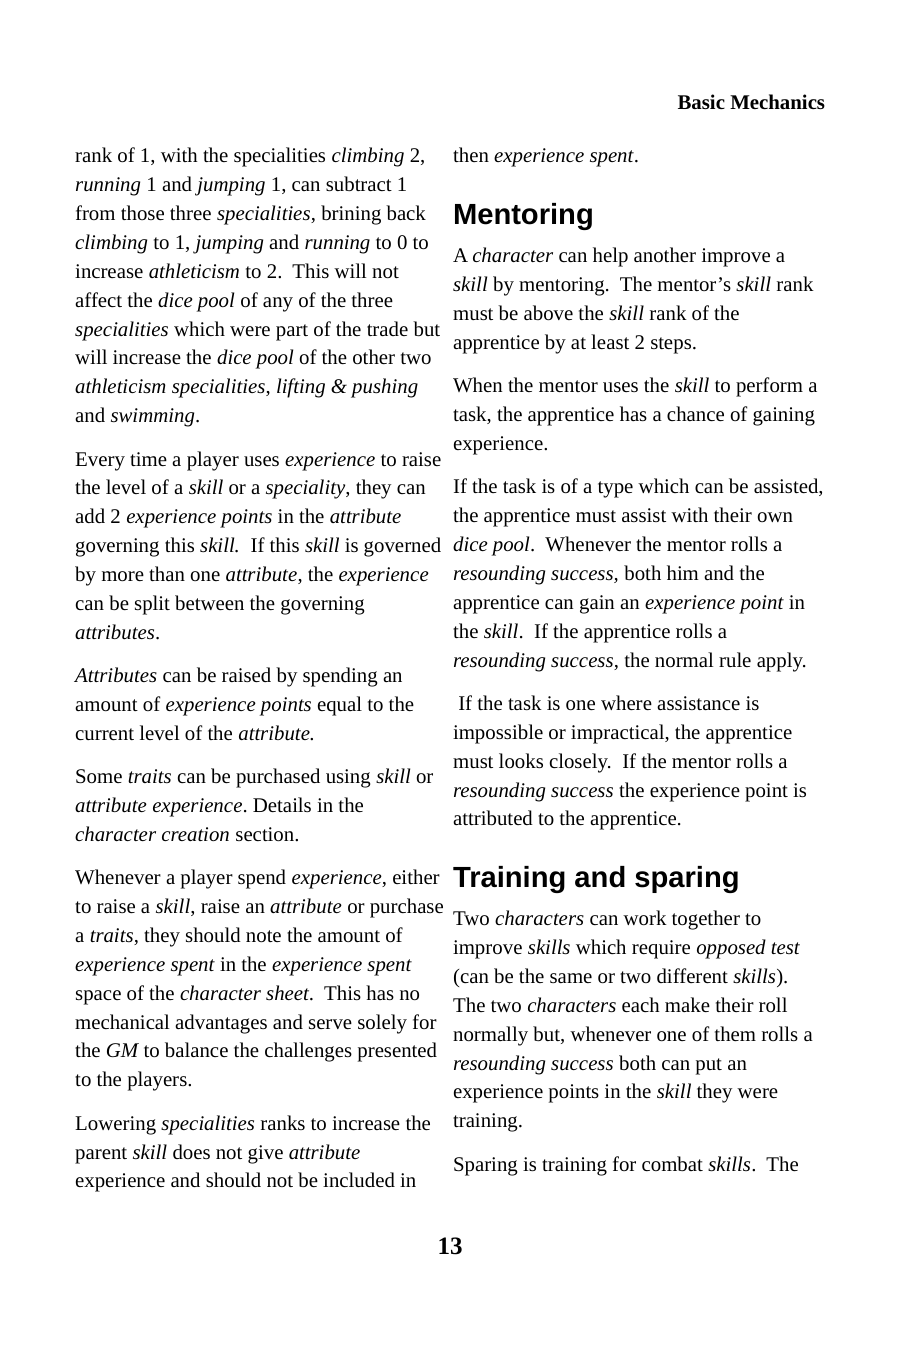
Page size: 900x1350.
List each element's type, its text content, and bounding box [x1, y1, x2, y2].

text Two characters can work together to improve skills which require opposed test (can be the same or two different skills). The two characters each make their roll normally but, whenever one of them rolls a resounding success both can put an experience points in the skill they were training. [453, 906, 825, 1132]
subtitle Training and sparing [453, 860, 825, 894]
text If the task is of a type which can be assisted, the apprentice must assist with their own dice pool. Whenever the mentor rolls a resounding success, both him and the apprentice can gain an experience point in the skill. If the apprentice rolls a resounding success, the normal rule apply. [453, 474, 825, 672]
text Sparing is training for combat skills. The [453, 1152, 825, 1176]
text Lowering specialities ranks to increase the parent skill does not give attribute experience and should not be included in [75, 1111, 447, 1192]
text Whenever a player spend experience, either to raise a skill, raise an attribute or purchase a traits, they should note the amount of experience spent in the experience spent space of the character sheet. This has no mechanical advantages and serve solely for the GM to balance the challenges presented to the players. [75, 865, 447, 1091]
text Some traits can be purchased using skill or attribute experience. Details in the character creation section. [75, 764, 447, 846]
text rank of 1, with the specialities climbing 2, running 1 and jumping 1, can subtract 1 from those three specialities, brining back climbing to 1, jumping and running to 0 to increase athleticism to 2. This will not affect the dice pool of any of the three specialities which were part of the trade but will increase the dice pool of the other two athleticism specialities, lifting & pushing and swimming. [75, 143, 447, 427]
text When the mentor uses the skill to perform a task, the apprentice has a chance of gaining experience. [453, 373, 825, 455]
subtitle Mentoring [453, 197, 825, 231]
text A character can help another improve a skill by mentoring. The mentor’s skill rank must be above the skill rank of the apprentice by at least 2 steps. [453, 243, 825, 354]
text then experience spent. [453, 143, 825, 167]
text If the task is one where assistance is impossible or impractical, the apprentice must looks closely. If the mentor rolls a resounding success the experience point is attributed to the apprentice. [453, 691, 825, 830]
text Attributes can be raised by spending an amount of experience points equal to the current level of the attribute. [75, 663, 447, 745]
text Every time a player uses experience to raise the level of a skill or a speciality, they can add 2 experience points in the attribute governing this skill. If this skill is governed by more than one attribute, the experience can be split between the governing attributes. [75, 446, 447, 644]
